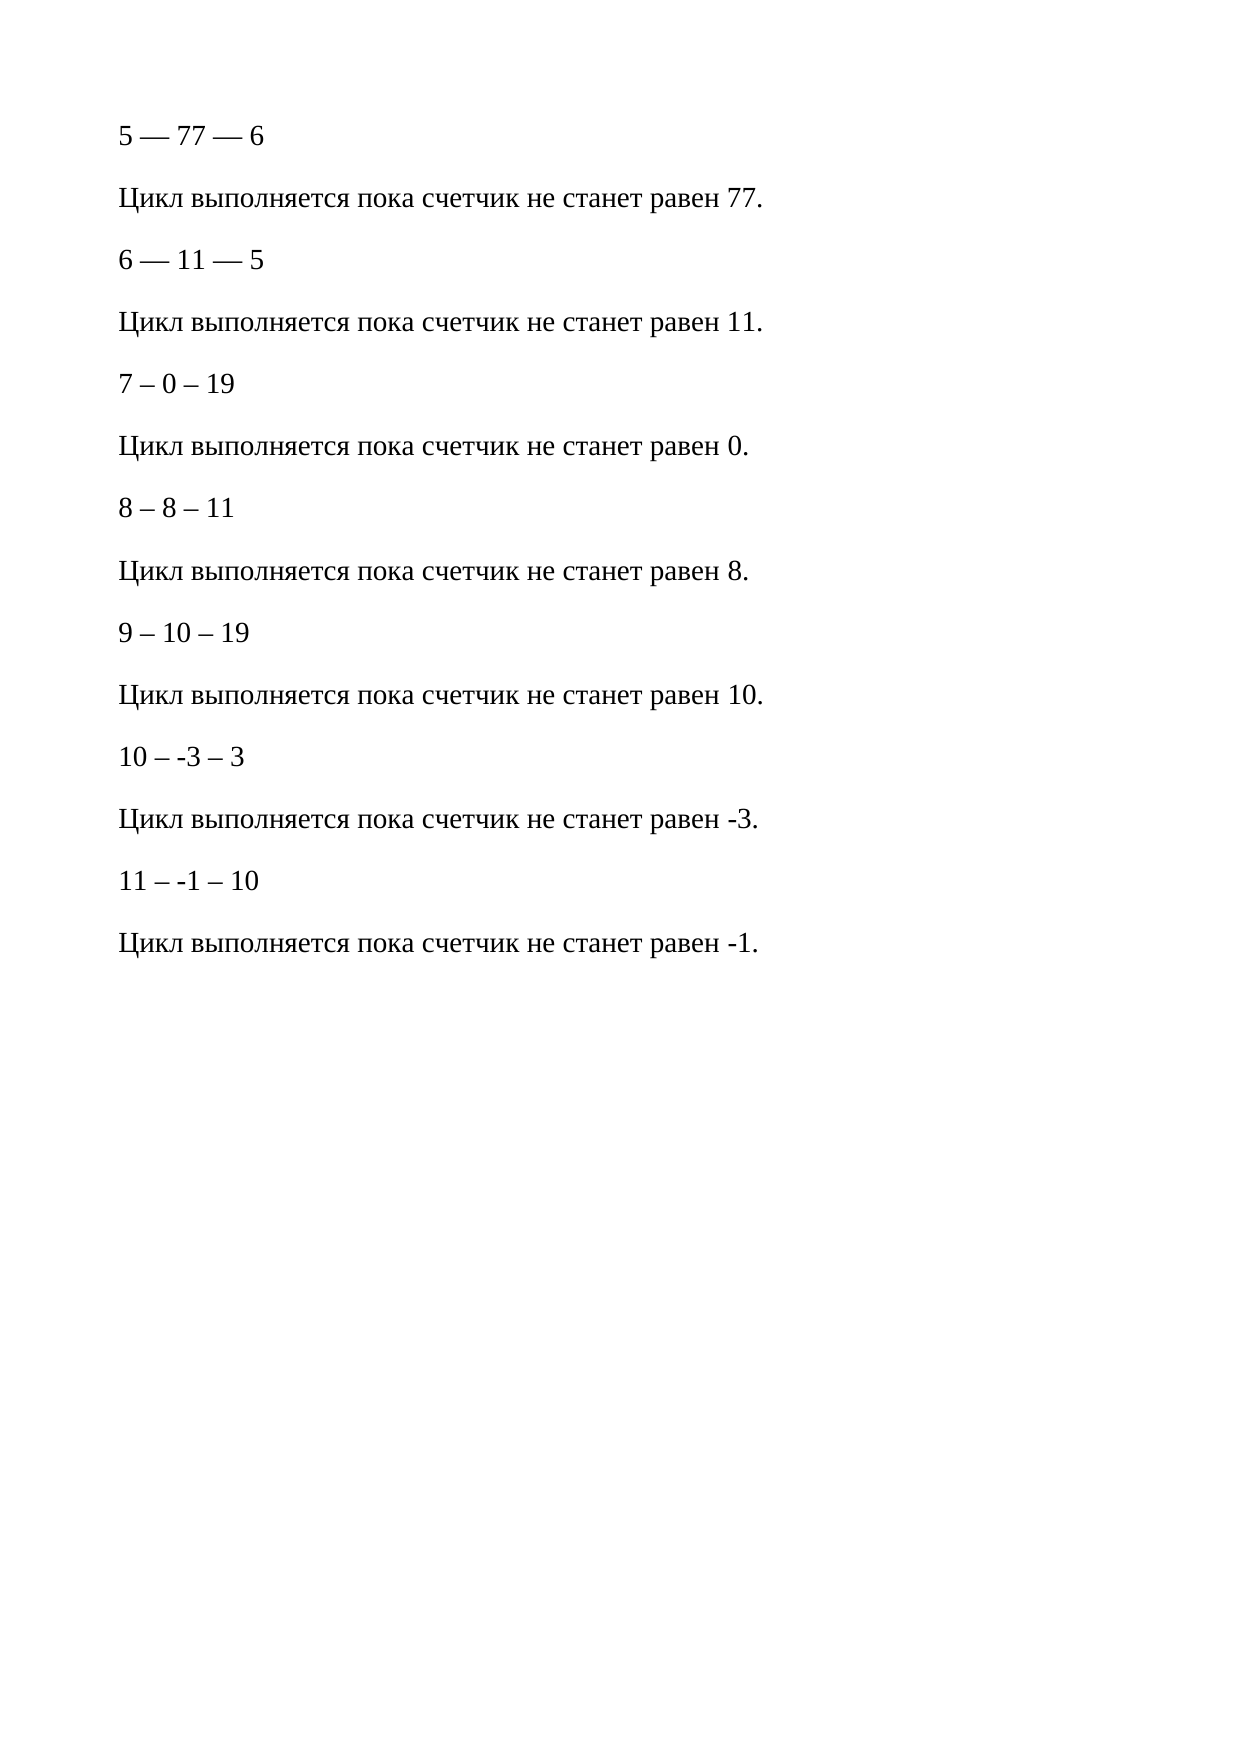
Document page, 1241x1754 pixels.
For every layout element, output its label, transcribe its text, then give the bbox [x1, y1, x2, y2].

text 5 — 77 — 6 [118, 118, 1122, 152]
text Цикл выполняется пока счетчик не станет равен -1. [118, 925, 1122, 959]
text Цикл выполняется пока счетчик не станет равен 10. [118, 677, 1122, 710]
text 6 — 11 — 5 [118, 242, 1122, 276]
text 8 – 8 – 11 [118, 491, 1122, 524]
text Цикл выполняется пока счетчик не станет равен 11. [118, 304, 1122, 338]
text 11 – -1 – 10 [118, 863, 1122, 897]
text Цикл выполняется пока счетчик не станет равен 77. [118, 180, 1122, 214]
text 9 – 10 – 19 [118, 615, 1122, 648]
text Цикл выполняется пока счетчик не станет равен -3. [118, 801, 1122, 834]
text 10 – -3 – 3 [118, 739, 1122, 772]
text 7 – 0 – 19 [118, 366, 1122, 400]
text Цикл выполняется пока счетчик не станет равен 8. [118, 553, 1122, 586]
text Цикл выполняется пока счетчик не станет равен 0. [118, 428, 1122, 462]
